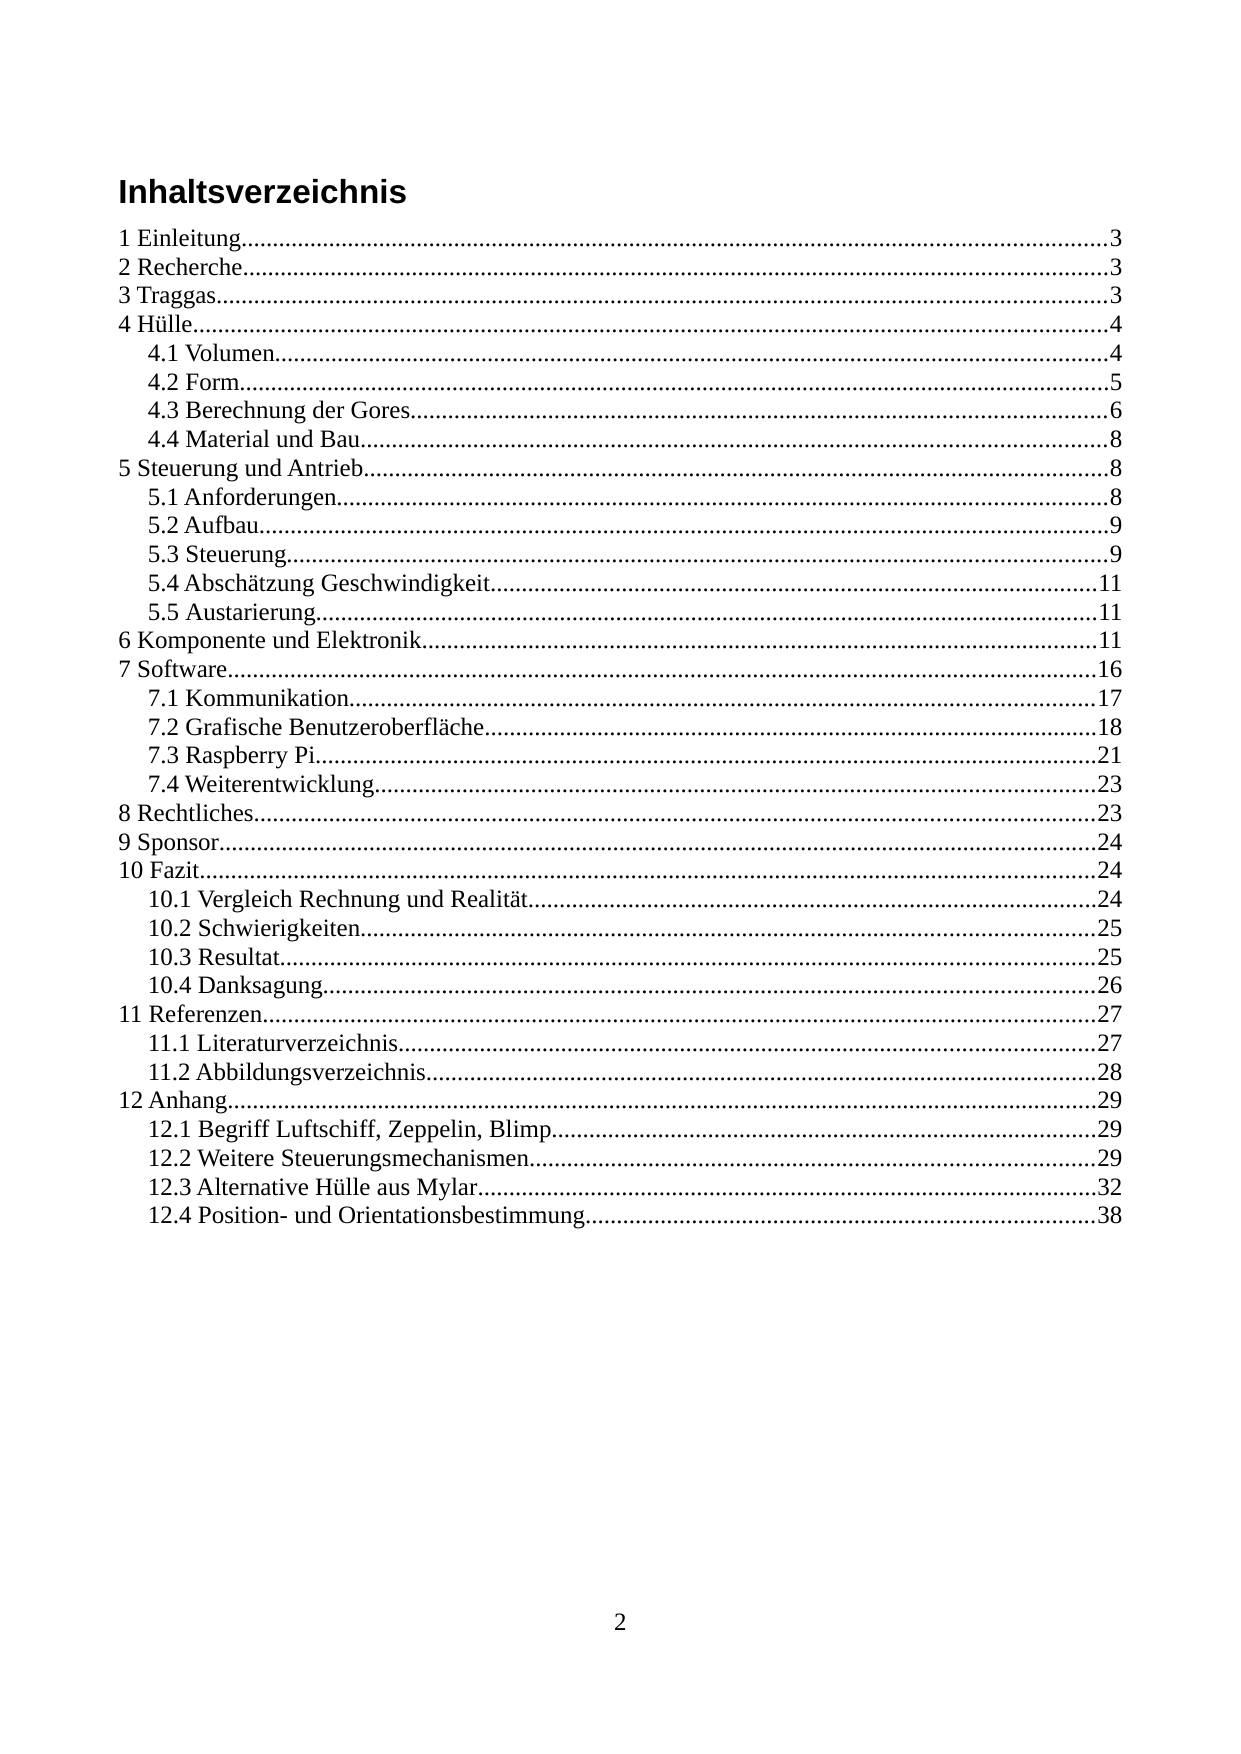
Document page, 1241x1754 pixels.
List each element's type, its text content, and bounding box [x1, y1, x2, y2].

text 4.3 Berechnung der Gores 6 [148, 395, 1122, 424]
text 5.1 Anforderungen 8 [148, 482, 1122, 510]
text 2 Recherche 3 [118, 252, 1122, 280]
text 12.2 Weitere Steuerungsmechanismen 29 [148, 1143, 1122, 1172]
text 11.1 Literaturverzeichnis 27 [148, 1028, 1122, 1057]
text 10.2 Schwierigkeiten 25 [148, 913, 1122, 942]
text 10.4 Danksagung 26 [148, 970, 1122, 999]
text 7.4 Weiterentwicklung 23 [148, 769, 1122, 798]
text 5.2 Aufbau 9 [148, 510, 1122, 539]
text 7.3 Raspberry Pi 21 [148, 740, 1122, 769]
text 10.1 Vergleich Rechnung und Realität 24 [148, 884, 1122, 913]
text 5.4 Abschätzung Geschwindigkeit 11 [148, 568, 1122, 597]
text 7.1 Kommunikation 17 [148, 683, 1122, 712]
text 12.4 Position- und Orientationsbestimmung 38 [148, 1200, 1122, 1229]
text 12.3 Alternative Hülle aus Mylar 32 [148, 1172, 1122, 1200]
text 4.1 Volumen 4 [148, 338, 1122, 367]
subtitle Inhaltsverzeichnis [118, 172, 1122, 210]
text 7 Software 16 [118, 654, 1122, 683]
text 5.3 Steuerung 9 [148, 539, 1122, 568]
text 1 Einleitung 3 [118, 223, 1122, 252]
text 5 Steuerung und Antrieb 8 [118, 453, 1122, 482]
text 10 Fazit 24 [118, 855, 1122, 884]
text 11 Referenzen 27 [118, 999, 1122, 1028]
text 4.4 Material und Bau 8 [148, 424, 1122, 453]
text 12 Anhang 29 [118, 1085, 1122, 1114]
text 4 Hülle 4 [118, 309, 1122, 338]
text 6 Komponente und Elektronik 11 [118, 625, 1122, 654]
text 7.2 Grafische Benutzeroberfläche 18 [148, 712, 1122, 740]
text 5.5 Austarierung 11 [148, 597, 1122, 625]
text 8 Rechtliches 23 [118, 798, 1122, 827]
text 9 Sponsor 24 [118, 827, 1122, 855]
text 10.3 Resultat 25 [148, 942, 1122, 970]
text 3 Traggas 3 [118, 280, 1122, 309]
text 11.2 Abbildungsverzeichnis 28 [148, 1057, 1122, 1085]
text 12.1 Begriff Luftschiff, Zeppelin, Blimp 29 [148, 1114, 1122, 1143]
text 4.2 Form 5 [148, 367, 1122, 395]
